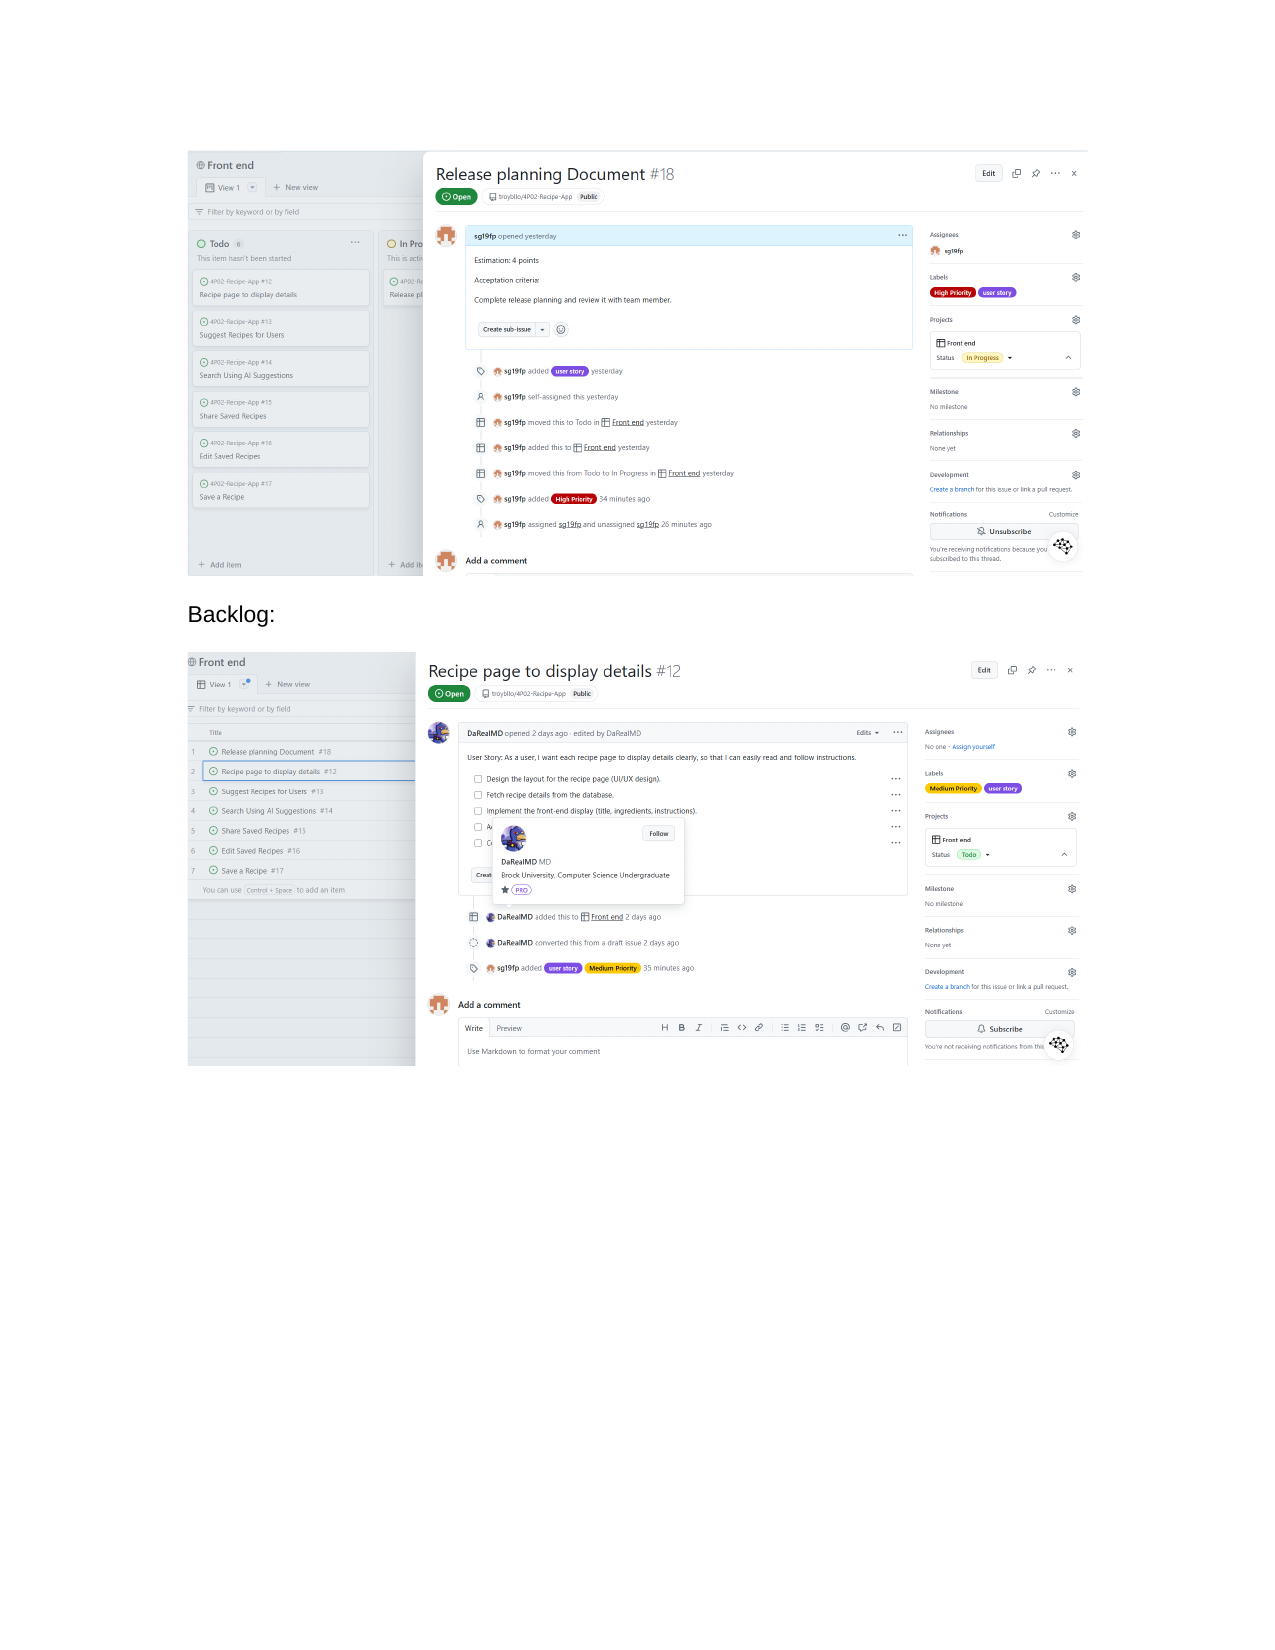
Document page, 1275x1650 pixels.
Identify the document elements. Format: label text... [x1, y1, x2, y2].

text Backlog: [187, 601, 1087, 628]
